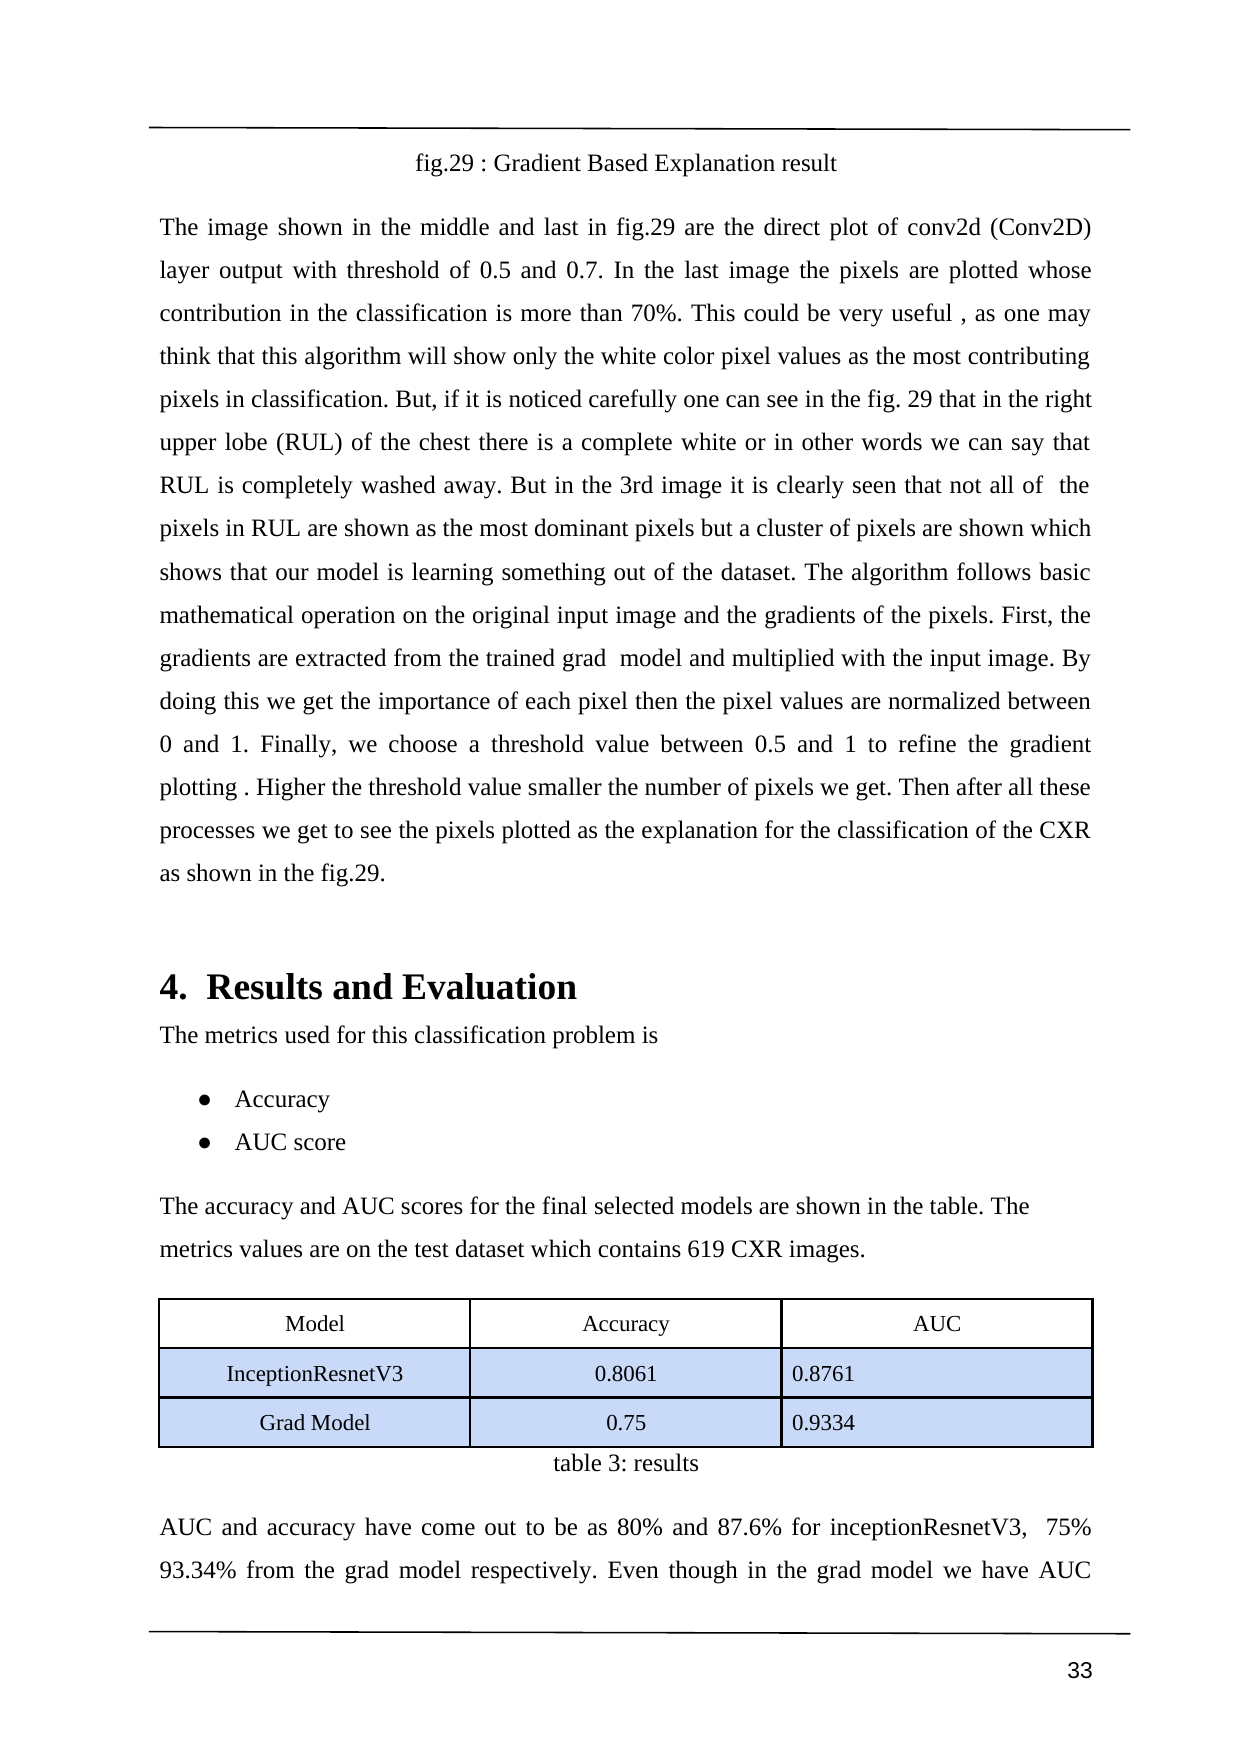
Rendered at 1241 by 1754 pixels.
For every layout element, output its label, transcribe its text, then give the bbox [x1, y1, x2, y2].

table_header AUC [783, 1300, 1091, 1347]
table_header Model [160, 1300, 469, 1347]
table_cell 0.8061 [471, 1349, 780, 1396]
text fig.29 : Gradient Based Explanation result [159, 148, 1092, 176]
table_cell 0.8761 [783, 1349, 1091, 1396]
subtitle 4. Results and Evaluation [159, 964, 1092, 1007]
table_cell 0.9334 [783, 1399, 1091, 1446]
table_header Accuracy [471, 1300, 780, 1347]
list AUC score [197, 1127, 1092, 1156]
text The metrics used for this classification problem is [159, 1020, 1092, 1048]
table_cell InceptionResnetV3 [160, 1349, 469, 1396]
list Accuracy [197, 1084, 1092, 1112]
table_cell 0.75 [471, 1399, 780, 1446]
text The image shown in the middle and last in fig.29 are the direct plot of conv2d (Conv2D) layer output with threshold of 0.5 and 0.7. In the last image the pixels are plotted whose contribution in the classification is more than 70%. This could be very useful , as one may think that this algorithm will show only the white color pixel values as the most contributing pixels in classification. But, if it is noticed carefully one can see in the fig. 29 that in the right upper lobe (RUL) of the chest there is a complete white or in other words we can say that RUL is completely washed away. But in the 3rd image it is clearly seen that not all of the pixels in RUL are shown as the most dominant pixels but a cluster of pixels are shown which shows that our model is learning something out of the dataset. The algorithm follows basic mathematical operation on the original input image and the gradients of the pixels. First, the gradients are extracted from the trained grad model and multiplied with the input image. By doing this we get the importance of each pixel then the pixel values are normalized between 0 and 1. Finally, we choose a threshold value between 0.5 and 1 to refine the gradient plotting . Higher the threshold value smaller the number of pixels we get. Then after all these processes we get to see the pixels plotted as the explanation for the classification of the CXR as shown in the fig.29. [159, 212, 1092, 887]
text The accuracy and AUC scores for the final selected models are shown in the table. The metrics values are on the test dataset which contains 619 CXR images. [159, 1191, 1092, 1263]
text table 3: results [159, 1448, 1092, 1477]
text AUC and accuracy have come out to be as 80% and 87.6% for inceptionResnetV3, 75% 93.34% from the grad model respectively. Even though in the grad model we have AUC [159, 1512, 1092, 1584]
table_cell Grad Model [160, 1399, 469, 1446]
